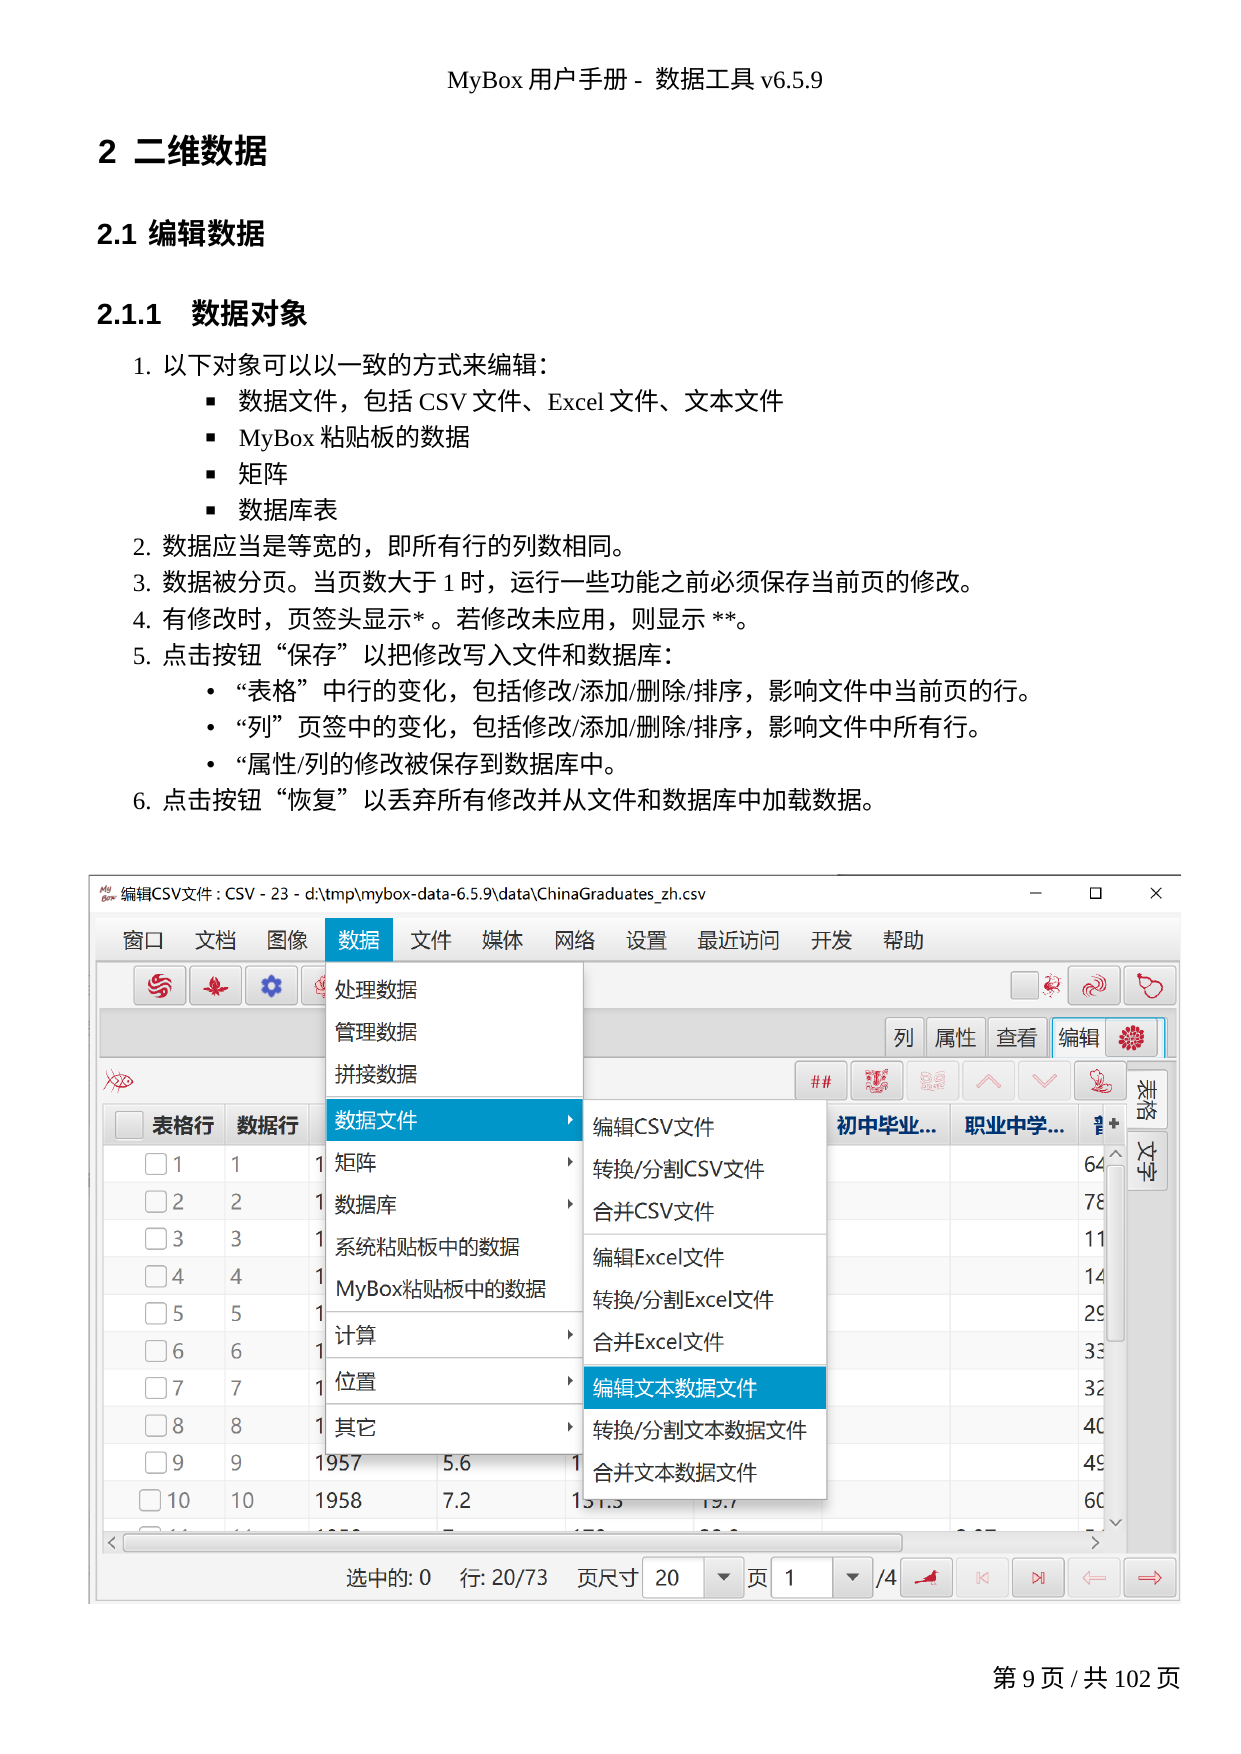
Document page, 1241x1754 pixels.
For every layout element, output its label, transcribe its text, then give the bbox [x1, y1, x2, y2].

list 数据应当是等宽的，即所有行的列数相同。 [133, 527, 1181, 563]
subtitle 二维数据 [88, 125, 1181, 173]
list “列”页签中的变化，包括修改/添加/删除/排序，影响文件中所有行。 [206, 708, 1181, 744]
subtitle 编辑数据 [88, 211, 1181, 253]
list “属性/列的修改被保存到数据库中。 [206, 744, 1181, 780]
list 数据文件，包括CSV文件、Excel文件、文本文件 [201, 382, 1181, 418]
list 矩阵 [201, 454, 1181, 490]
list 点击按钮“保存”以把修改写入文件和数据库： [133, 635, 1181, 672]
list 数据库表 [201, 490, 1181, 527]
list MyBox粘贴板的数据 [201, 418, 1181, 454]
list 点击按钮“恢复”以丢弃所有修改并从文件和数据库中加载数据。 [133, 780, 1181, 817]
list “表格”中行的变化，包括修改/添加/删除/排序，影响文件中当前页的行。 [206, 672, 1181, 708]
subtitle 数据对象 [88, 291, 1181, 333]
list 数据被分页。当页数大于1时，运行一些功能之前必须保存当前页的修改。 [133, 563, 1181, 599]
list 有修改时，页签头显示* 。若修改未应用，则显示 **。 [133, 599, 1181, 635]
list 以下对象可以以一致的方式来编辑： [133, 345, 1181, 382]
picture [88, 874, 1182, 1604]
